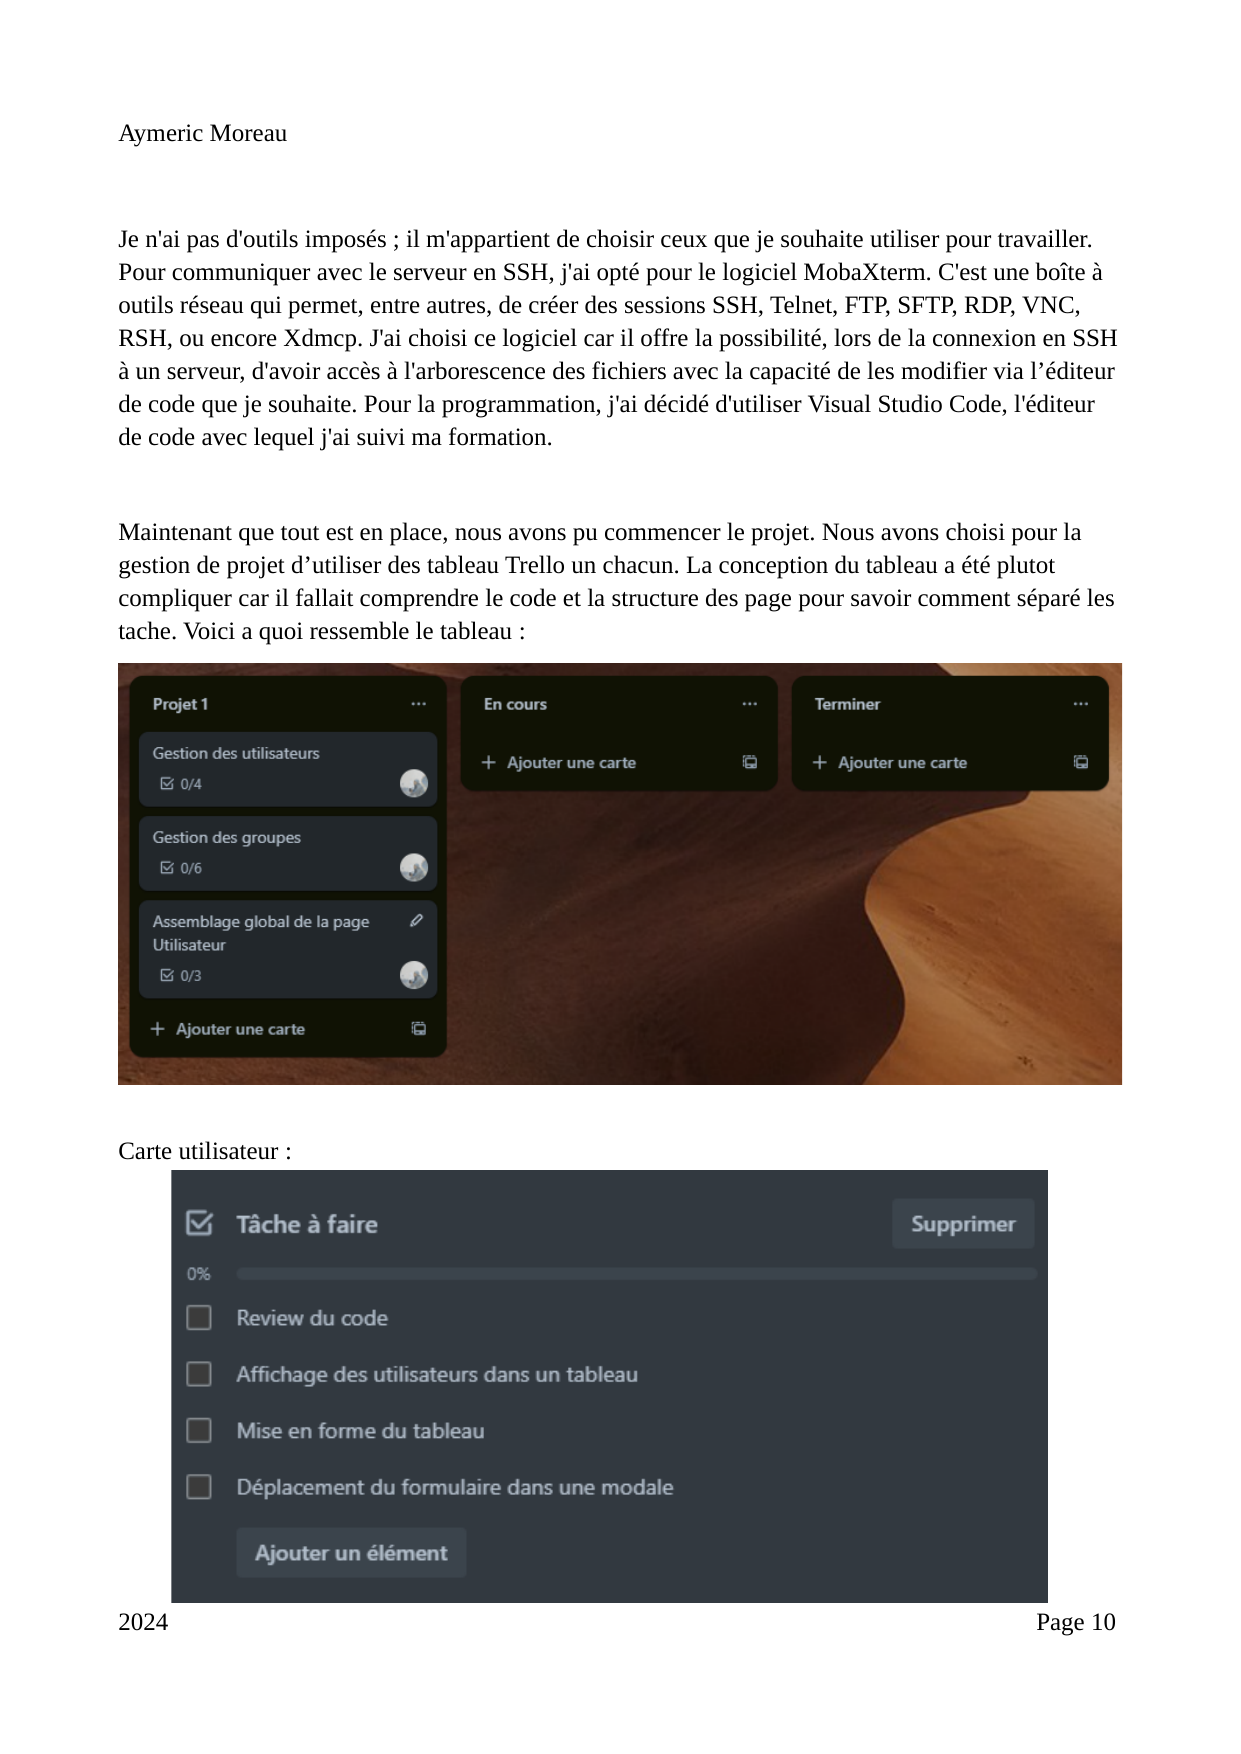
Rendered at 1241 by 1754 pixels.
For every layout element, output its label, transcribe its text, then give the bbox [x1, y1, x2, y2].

picture [118, 663, 1123, 1085]
picture [171, 1170, 1048, 1603]
text Carte utilisateur : [118, 1136, 1122, 1165]
text Maintenant que tout est en place, nous avons pu commencer le projet. Nous avons choisi pour la gestion de projet d’utiliser des tableau Trello un chacun. La conception du tableau a été plutot compliquer car il fallait comprendre le code et la structure des page pour savoir comment séparé les tache. Voici a quoi ressemble le tableau : [118, 517, 1122, 645]
text Je n'ai pas d'outils imposés ; il m'appartient de choisir ceux que je souhaite utiliser pour travailler. Pour communiquer avec le serveur en SSH, j'ai opté pour le logiciel MobaXterm. C'est une boîte à outils réseau qui permet, entre autres, de créer des sessions SSH, Telnet, FTP, SFTP, RDP, VNC, RSH, ou encore Xdmcp. J'ai choisi ce logiciel car il offre la possibilité, lors de la connexion en SSH à un serveur, d'avoir accès à l'arborescence des fichiers avec la capacité de les modifier via l’éditeur de code que je souhaite. Pour la programmation, j'ai décidé d'utiliser Visual Studio Code, l'éditeur de code avec lequel j'ai suivi ma formation. [118, 224, 1122, 451]
